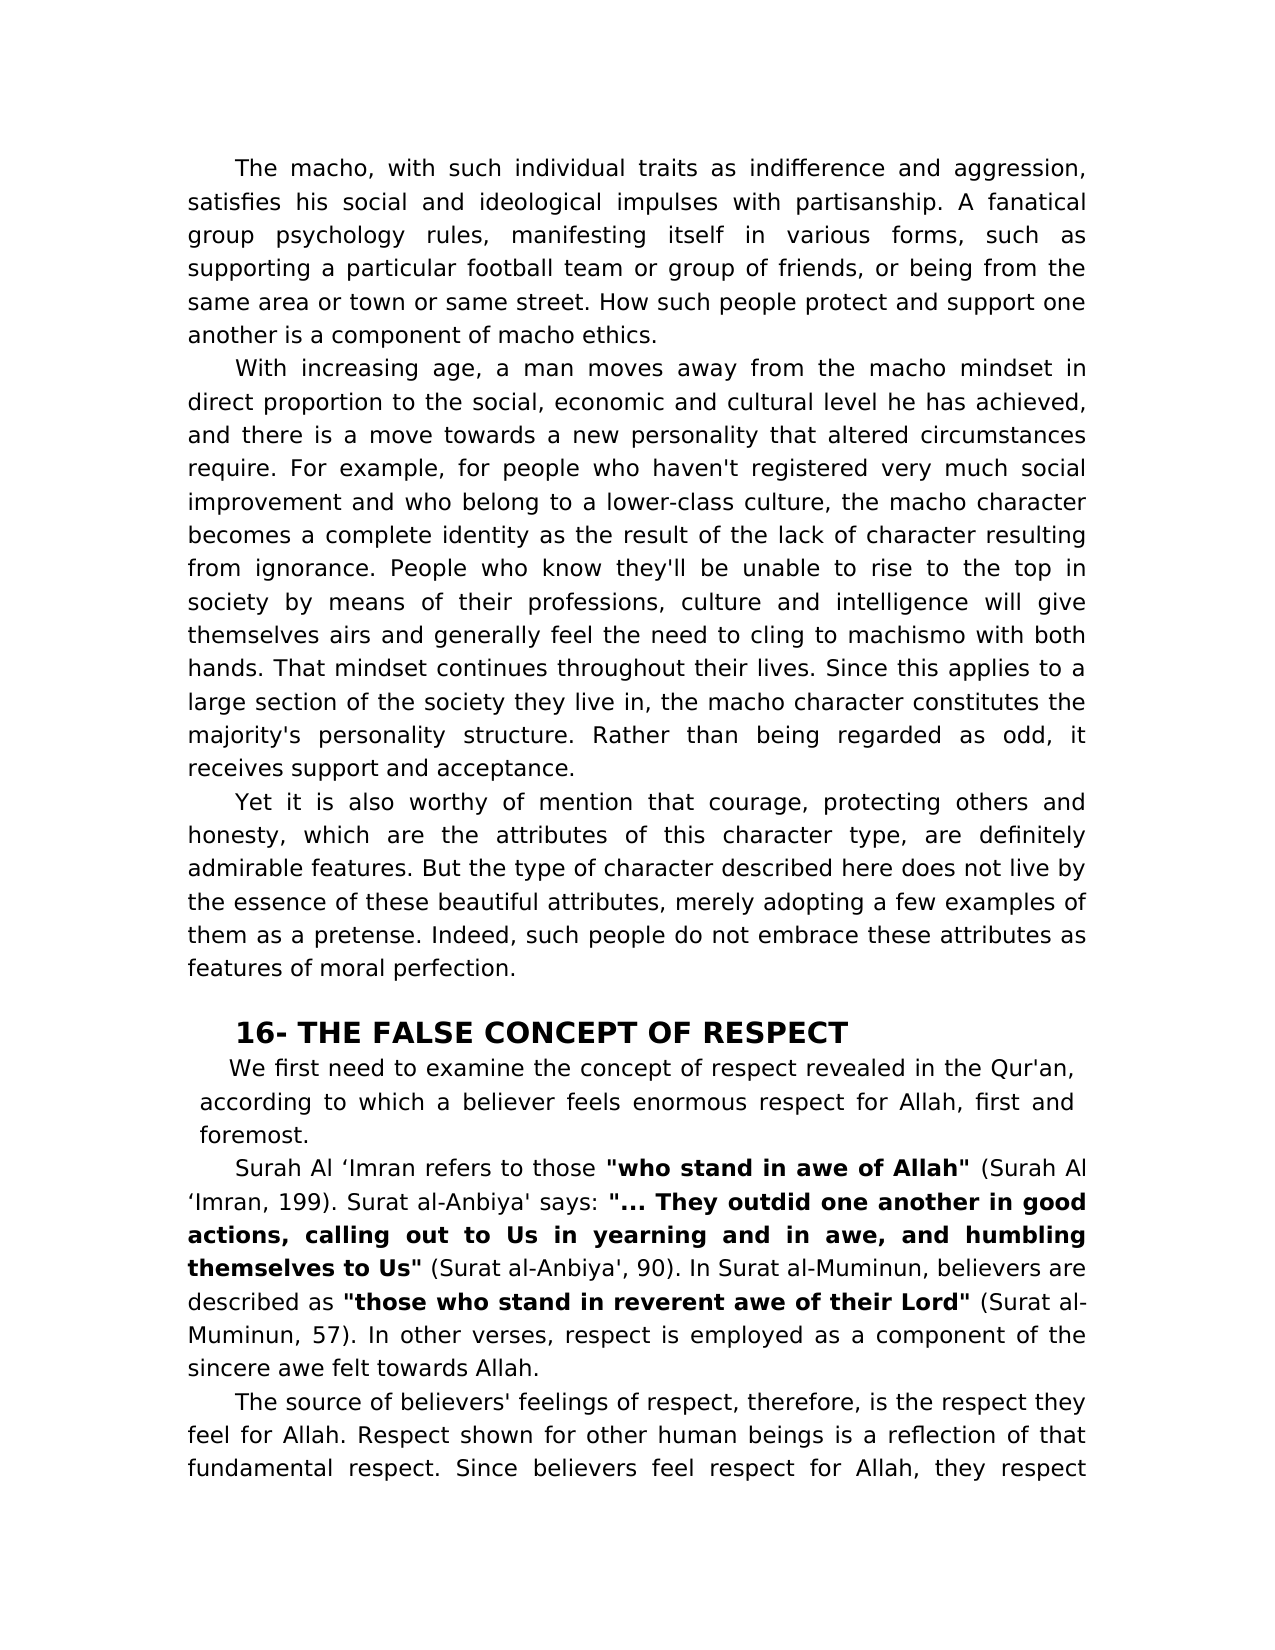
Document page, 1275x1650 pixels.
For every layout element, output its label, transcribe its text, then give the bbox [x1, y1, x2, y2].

text With increasing age, a man moves away from the macho mindset in direct proportion to the social, economic and cultural level he has achieved, and there is a move towards a new personality that altered circumstances require. For example, for people who haven't registered very much social improvement and who belong to a lower-class culture, the macho character becomes a complete identity as the result of the lack of character resulting from ignorance. People who know they'll be unable to rise to the top in society by means of their professions, culture and intelligence will give themselves airs and generally feel the need to cling to machismo with both hands. That mindset continues throughout their lives. Since this applies to a large section of the society they live in, the macho character constitutes the majority's personality structure. Rather than being regarded as odd, it receives support and acceptance. [187, 350, 1087, 783]
text We first need to examine the concept of respect revealed in the Qur'an, according to which a believer feels enormous respect for Allah, first and foremost. [199, 1050, 1076, 1150]
text Yet it is also worthy of mention that courage, protecting others and honesty, which are the attributes of this character type, are definitely admirable features. But the type of character described here does not live by the essence of these beautiful attributes, merely adopting a few examples of them as a pretense. Indeed, such people do not embrace these attributes as features of moral perfection. [187, 783, 1087, 983]
text The macho, with such individual traits as indifference and aggression, satisfies his social and ideological impulses with partisanship. A fanatical group psychology rules, manifesting itself in various forms, such as supporting a particular football team or group of friends, or being from the same area or town or same street. How such people protect and support one another is a component of macho ethics. [187, 150, 1087, 350]
text 16- THE FALSE CONCEPT OF RESPECT [187, 1017, 1087, 1050]
text Surah Al ‘Imran refers to those "who stand in awe of Allah" (Surah Al ‘Imran, 199). Surat al-Anbiya' says: "... They outdid one another in good actions, calling out to Us in yearning and in awe, and humbling themselves to Us" (Surat al-Anbiya', 90). In Surat al-Muminun, believers are described as "those who stand in reverent awe of their Lord" (Surat al-Muminun, 57). In other verses, respect is employed as a component of the sincere awe felt towards Allah. [187, 1150, 1087, 1383]
text The source of believers' feelings of respect, therefore, is the respect they feel for Allah. Respect shown for other human beings is a reflection of that fundamental respect. Since believers feel respect for Allah, they respect [187, 1383, 1087, 1483]
